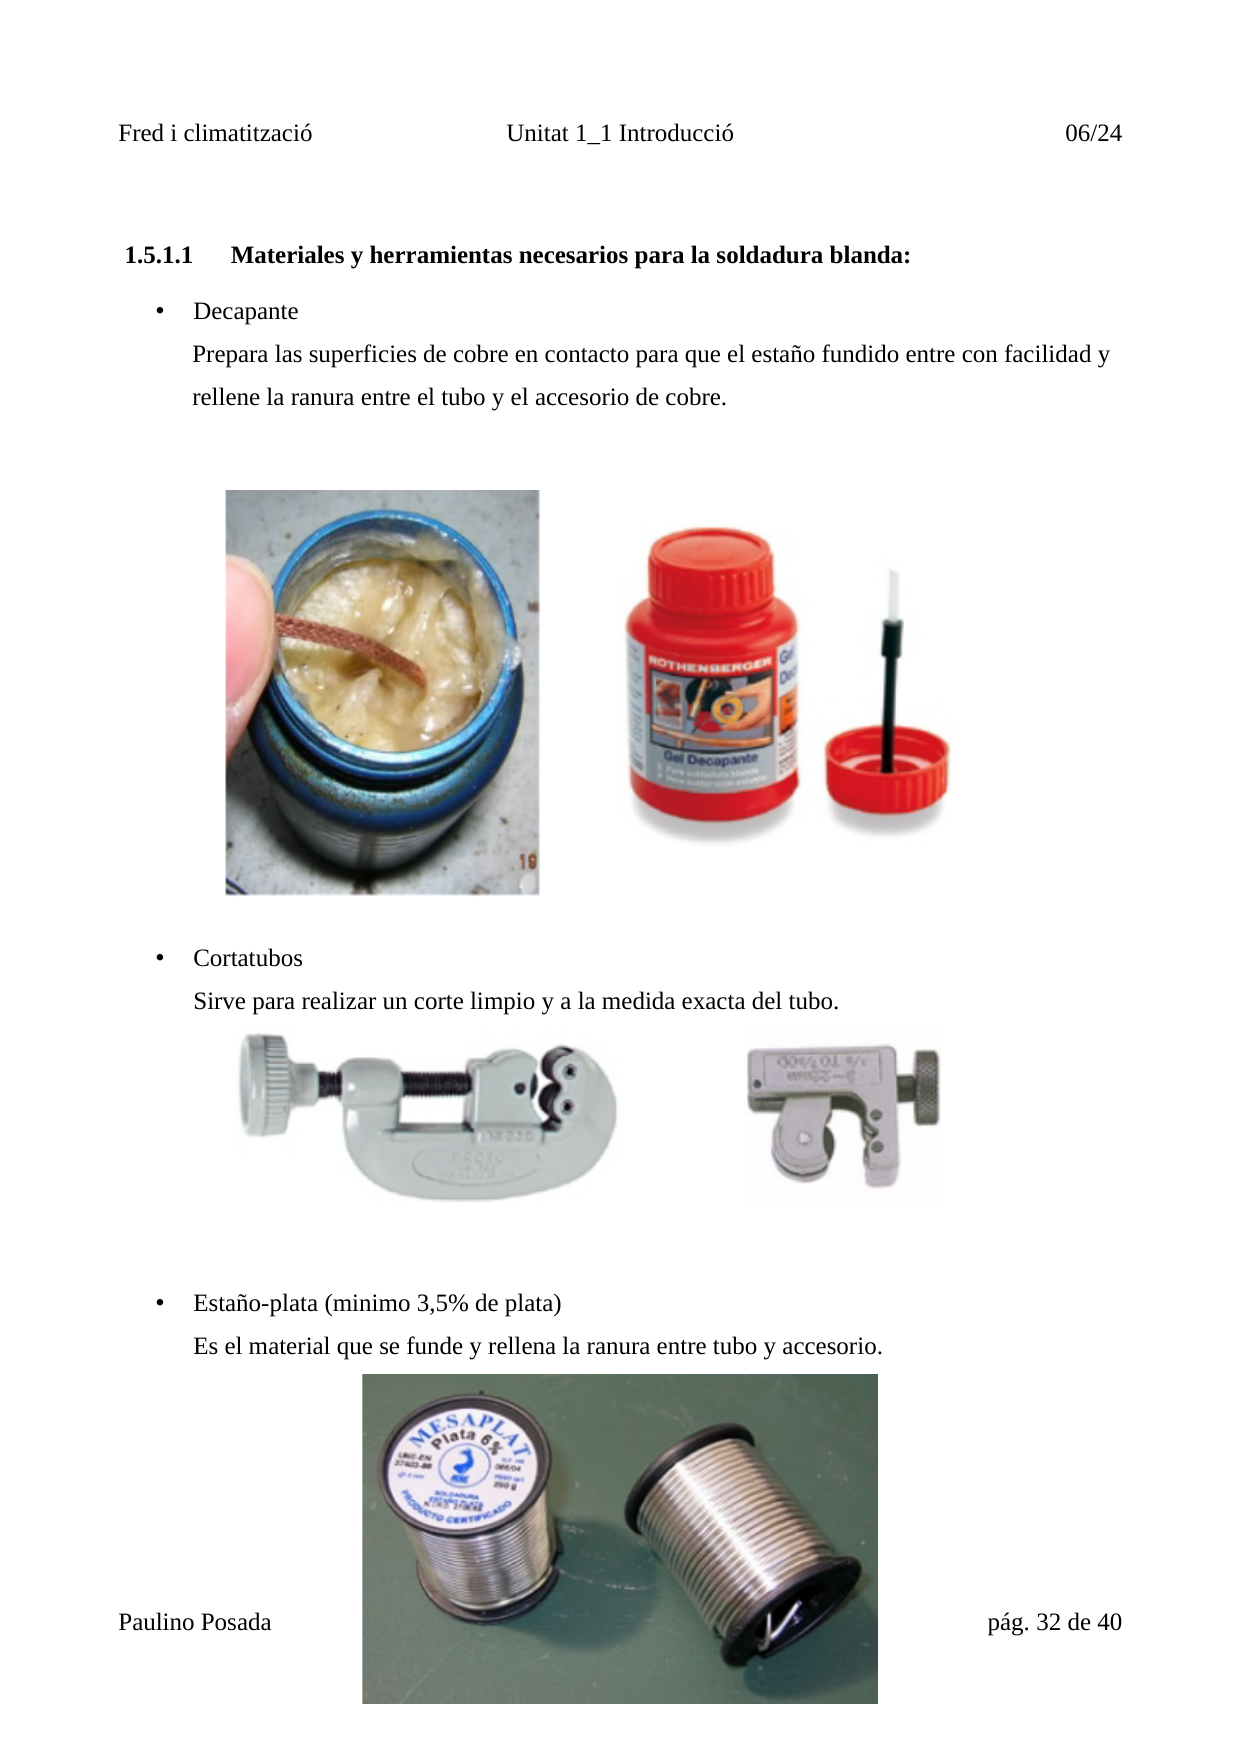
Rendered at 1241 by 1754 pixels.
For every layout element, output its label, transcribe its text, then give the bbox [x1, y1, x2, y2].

list Estaño-plata (minimo 3,5% de plata) Es el material que se funde y rellena la ranura entre tubo y accesorio. [156, 1288, 1122, 1360]
text Prepara las superficies de cobre en contacto para que el estaño fundido entre con facilidad y rellene la ranura entre el tubo y el accesorio de cobre. [118, 339, 1122, 411]
picture [362, 1374, 878, 1704]
list Cortatubos Sirve para realizar un corte limpio y a la medida exacta del tubo. [156, 943, 1122, 1015]
picture [224, 1029, 948, 1209]
list Decapante [156, 296, 1122, 325]
picture [225, 490, 543, 899]
subtitle Materiales y herramientas necesarios para la soldadura blanda: [118, 240, 1122, 269]
picture [617, 523, 962, 847]
